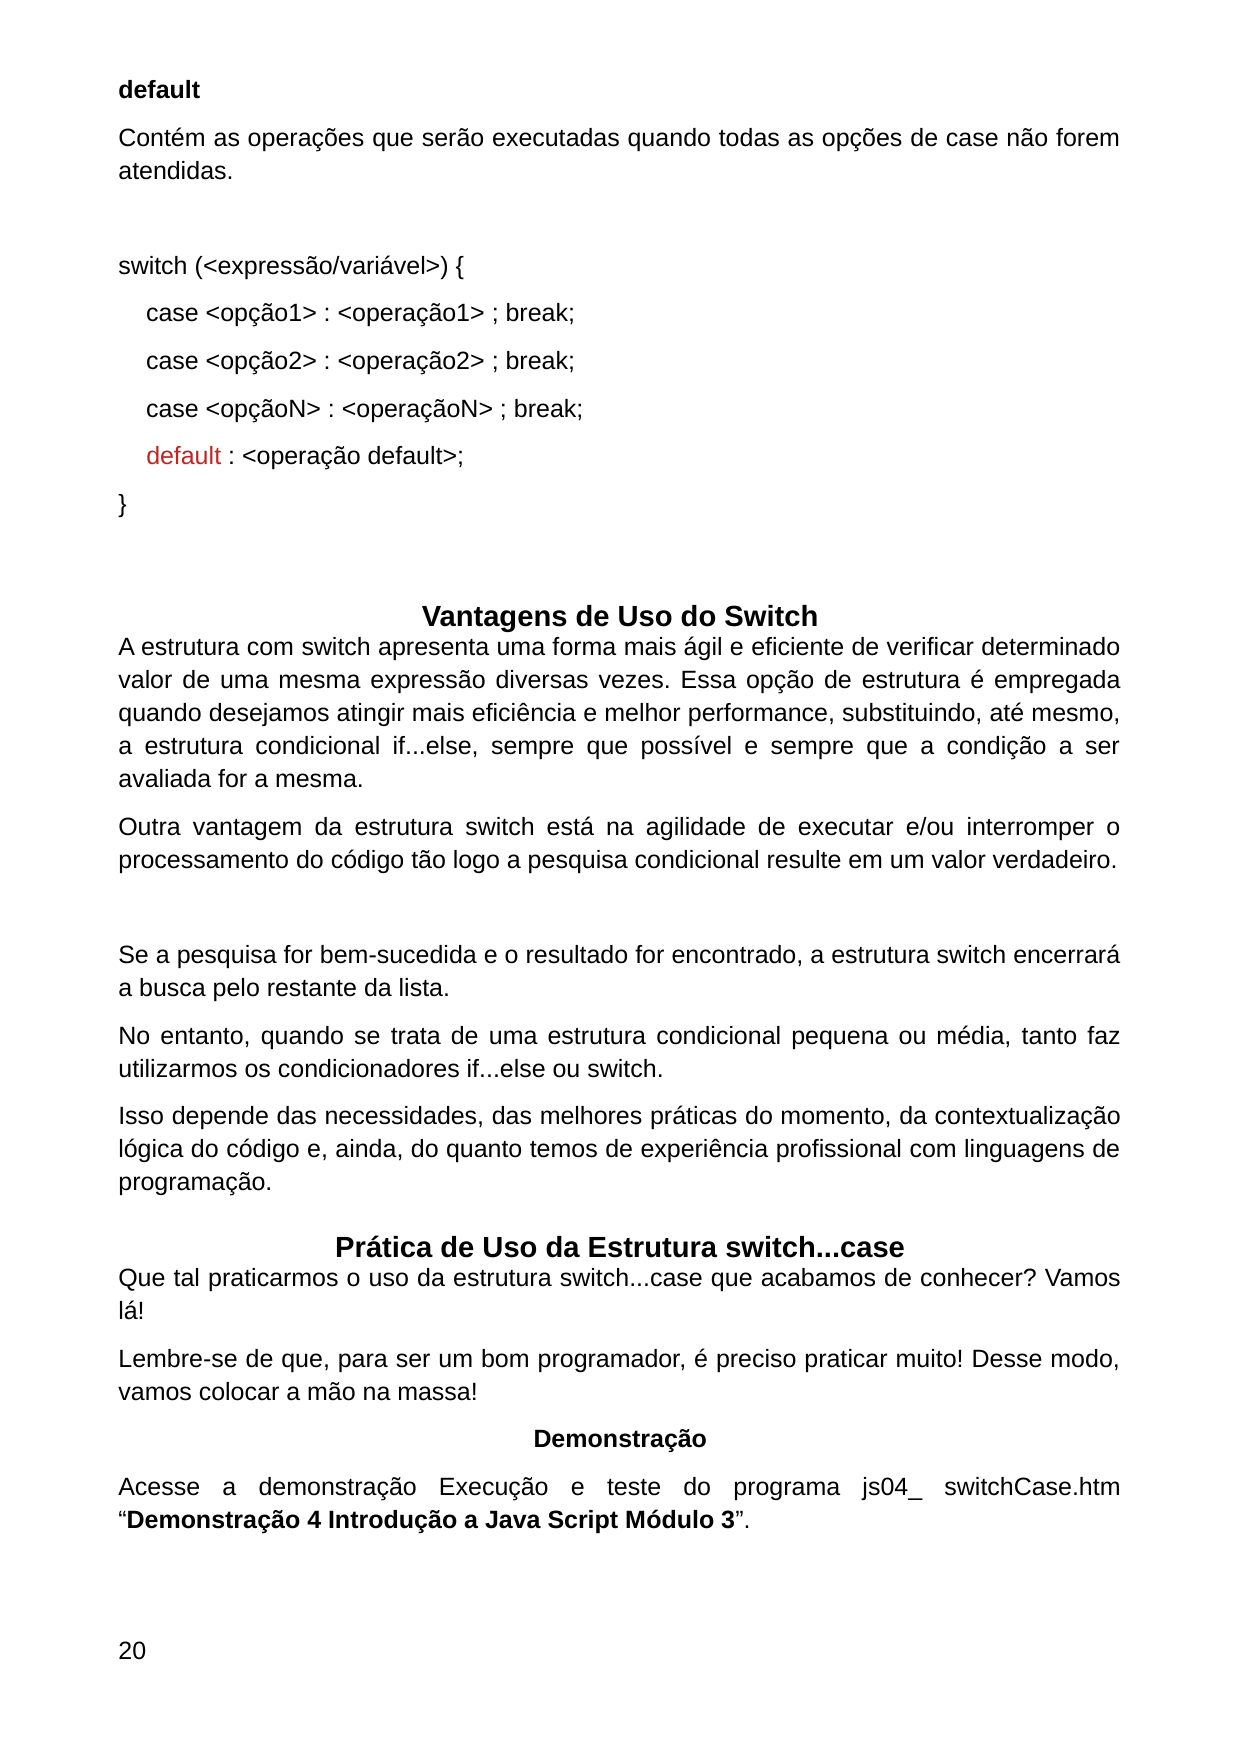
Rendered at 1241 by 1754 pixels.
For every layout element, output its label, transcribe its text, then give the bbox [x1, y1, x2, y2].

text Acesse a demonstração Execução e teste do programa js04_ switchCase.htm “Demonstração 4 Introdução a Java Script Módulo 3”. [118, 1472, 1122, 1534]
text Contém as operações que serão executadas quando todas as opções de case não forem atendidas. [118, 123, 1122, 184]
text Se a pesquisa for bem-sucedida e o resultado for encontrado, a estrutura switch encerrará a busca pelo restante da lista. [118, 940, 1122, 1002]
text switch (<expressão/variável>) { [118, 251, 1122, 279]
text Outra vantagem da estrutura switch está na agilidade de executar e/ou interromper o processamento do código tão logo a pesquisa condicional resulte em um valor verdadeiro. [118, 812, 1122, 874]
text case <opção1> : <operação1> ; break; [118, 298, 1122, 327]
text Demonstração [118, 1424, 1122, 1453]
text default : <operação default>; [118, 441, 1122, 470]
text Que tal praticarmos o uso da estrutura switch...case que acabamos de conhecer? Vamos lá! [118, 1263, 1122, 1325]
text Isso depende das necessidades, das melhores práticas do momento, da contextualização lógica do código e, ainda, do quanto temos de experiência profissional com linguagens de programação. [118, 1101, 1122, 1196]
text A estrutura com switch apresenta uma forma mais ágil e eficiente de verificar determinado valor de uma mesma expressão diversas vezes. Essa opção de estrutura é empregada quando desejamos atingir mais eficiência e melhor performance, substituindo, até mesmo, a estrutura condicional if...else, sempre que possível e sempre que a condição a ser avaliada for a mesma. [118, 632, 1122, 793]
subtitle Prática de Uso da Estrutura switch...case [118, 1229, 1122, 1263]
text } [118, 489, 1122, 518]
text No entanto, quando se trata de uma estrutura condicional pequena ou média, tanto faz utilizarmos os condicionadores if...else ou switch. [118, 1021, 1122, 1082]
text Lembre-se de que, para ser um bom programador, é preciso praticar muito! Desse modo, vamos colocar a mão na massa! [118, 1344, 1122, 1406]
text case <opçãoN> : <operaçãoN> ; break; [118, 394, 1122, 422]
text default [118, 75, 1122, 104]
text case <opção2> : <operação2> ; break; [118, 346, 1122, 375]
subtitle Vantagens de Uso do Switch [118, 599, 1122, 632]
